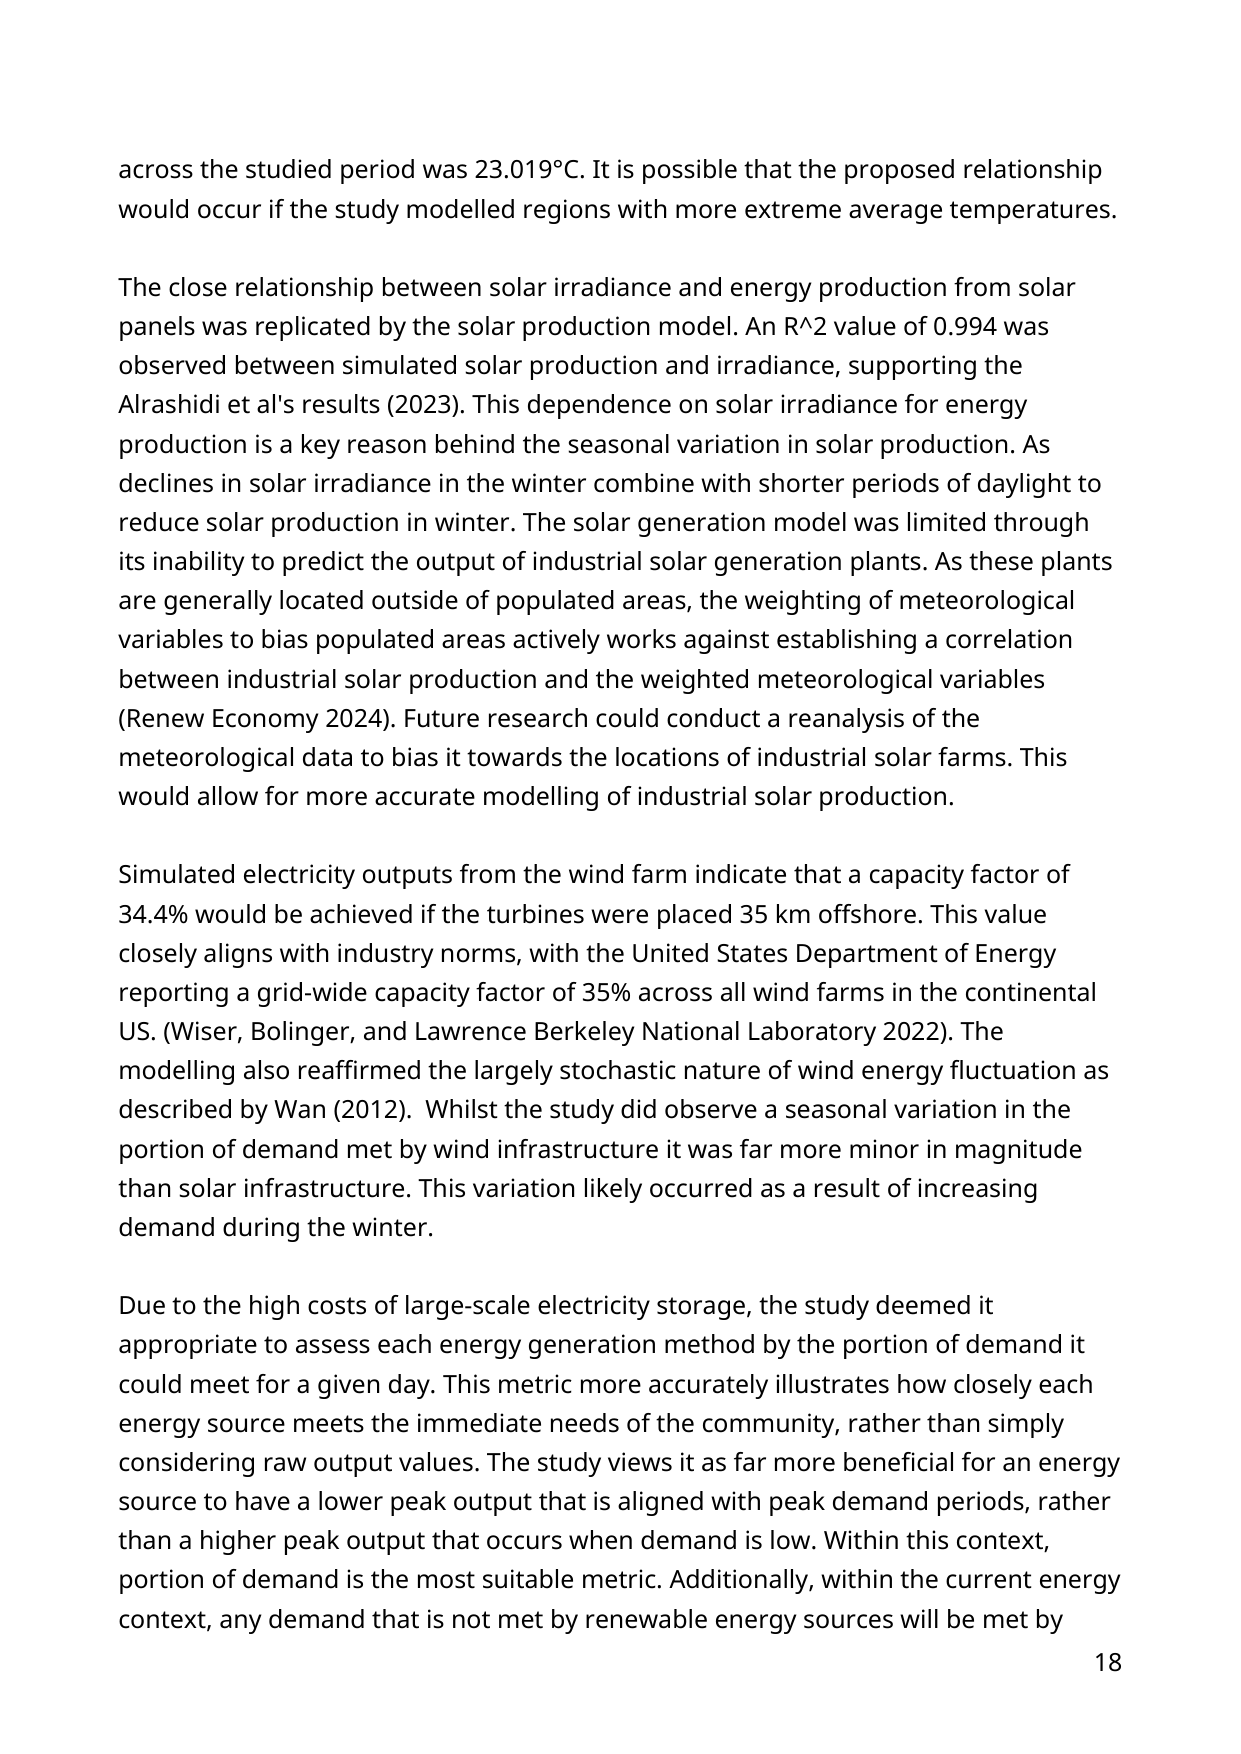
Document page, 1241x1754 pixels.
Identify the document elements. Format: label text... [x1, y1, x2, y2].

text The close relationship between solar irradiance and energy production from solar panels was replicated by the solar production model. An R^2 value of 0.994 was observed between simulated solar production and irradiance, supporting the Alrashidi et al's results (2023). This dependence on solar irradiance for energy production is a key reason behind the seasonal variation in solar production. As declines in solar irradiance in the winter combine with shorter periods of daylight to reduce solar production in winter. The solar generation model was limited through its inability to predict the output of industrial solar generation plants. As these plants are generally located outside of populated areas, the weighting of meteorological variables to bias populated areas actively works against establishing a correlation between industrial solar production and the weighted meteorological variables (Renew Economy 2024). Future research could conduct a reanalysis of the meteorological data to bias it towards the locations of industrial solar farms. This would allow for more accurate modelling of industrial solar production. [118, 269, 1122, 813]
text Due to the high costs of large-scale electricity storage, the study deemed it appropriate to assess each energy generation method by the portion of demand it could meet for a given day. This metric more accurately illustrates how closely each energy source meets the immediate needs of the community, rather than simply considering raw output values. The study views it as far more beneficial for an energy source to have a lower peak output that is aligned with peak demand periods, rather than a higher peak output that occurs when demand is low. Within this context, portion of demand is the most suitable metric. Additionally, within the current energy context, any demand that is not met by renewable energy sources will be met by [118, 1288, 1122, 1635]
text Simulated electricity outputs from the wind farm indicate that a capacity factor of 34.4% would be achieved if the turbines were placed 35 km offshore. This value closely aligns with industry norms, with the United States Department of Energy reporting a grid-wide capacity factor of 35% across all wind farms in the continental US. (Wiser, Bolinger, and Lawrence Berkeley National Laboratory 2022). The modelling also reaffirmed the largely stochastic nature of wind energy fluctuation as described by Wan (2012). Whilst the study did observe a seasonal variation in the portion of demand met by wind infrastructure it was far more minor in magnitude than solar infrastructure. This variation likely occurred as a result of increasing demand during the winter. [118, 857, 1122, 1244]
text across the studied period was 23.019°C. It is possible that the proposed relationship would occur if the study modelled regions with more extreme average temperatures. [118, 152, 1122, 225]
